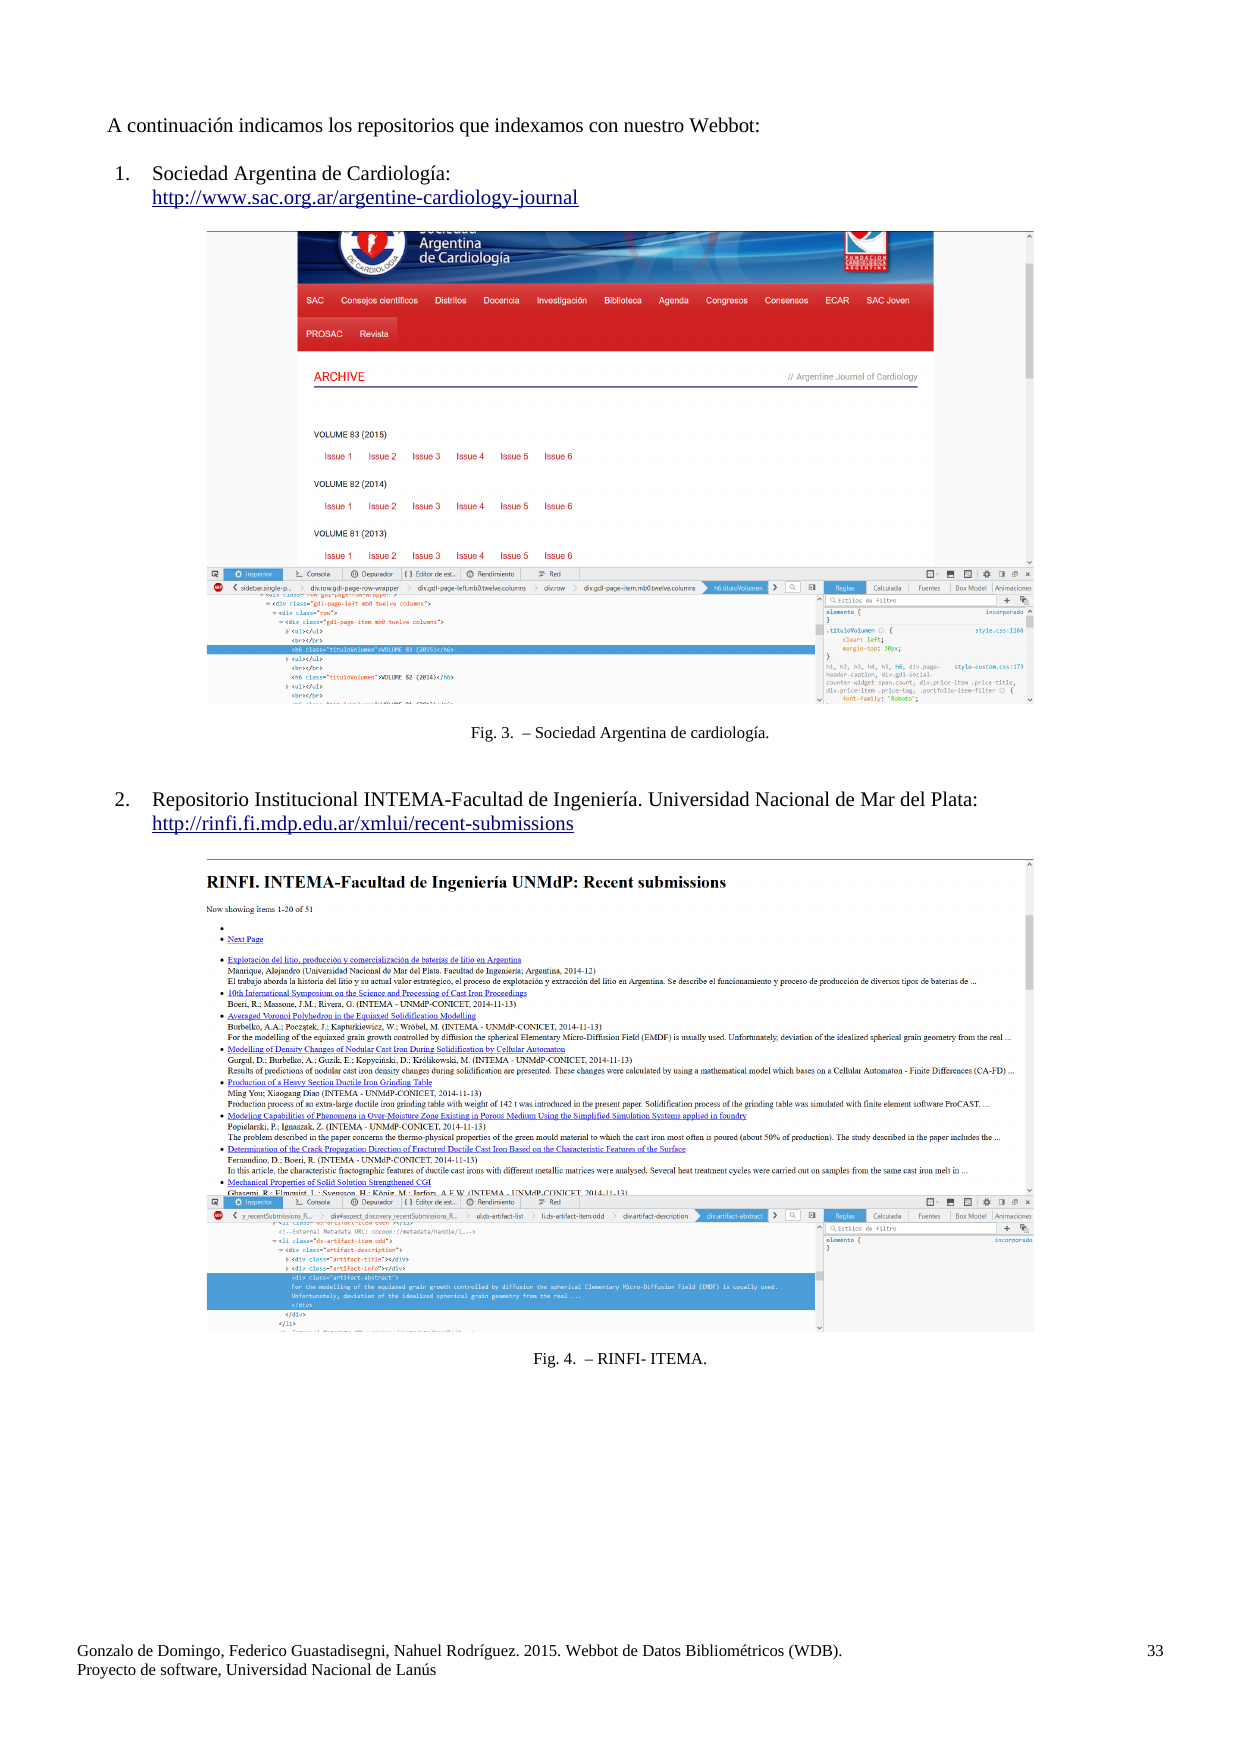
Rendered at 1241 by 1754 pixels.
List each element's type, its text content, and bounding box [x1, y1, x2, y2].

list Repositorio Institucional INTEMA-Facultad de Ingeniería. Universidad Nacional de Mar del Plata: [114, 787, 1163, 811]
text A continuación indicamos los repositorios que indexamos con nuestro Webbot: [77, 112, 1163, 137]
picture [206, 859, 1034, 1332]
list Sociedad Argentina de Cardiología: [114, 161, 1163, 185]
list – Sociedad Argentina de cardiología. [77, 723, 1163, 742]
text http://www.sac.org.ar/argentine-cardiology-journal [77, 185, 1163, 209]
text http://rinfi.fi.mdp.edu.ar/xmlui/recent-submissions [77, 811, 1163, 835]
list – RINFI- ITEMA. [77, 1349, 1163, 1368]
picture [206, 231, 1034, 704]
